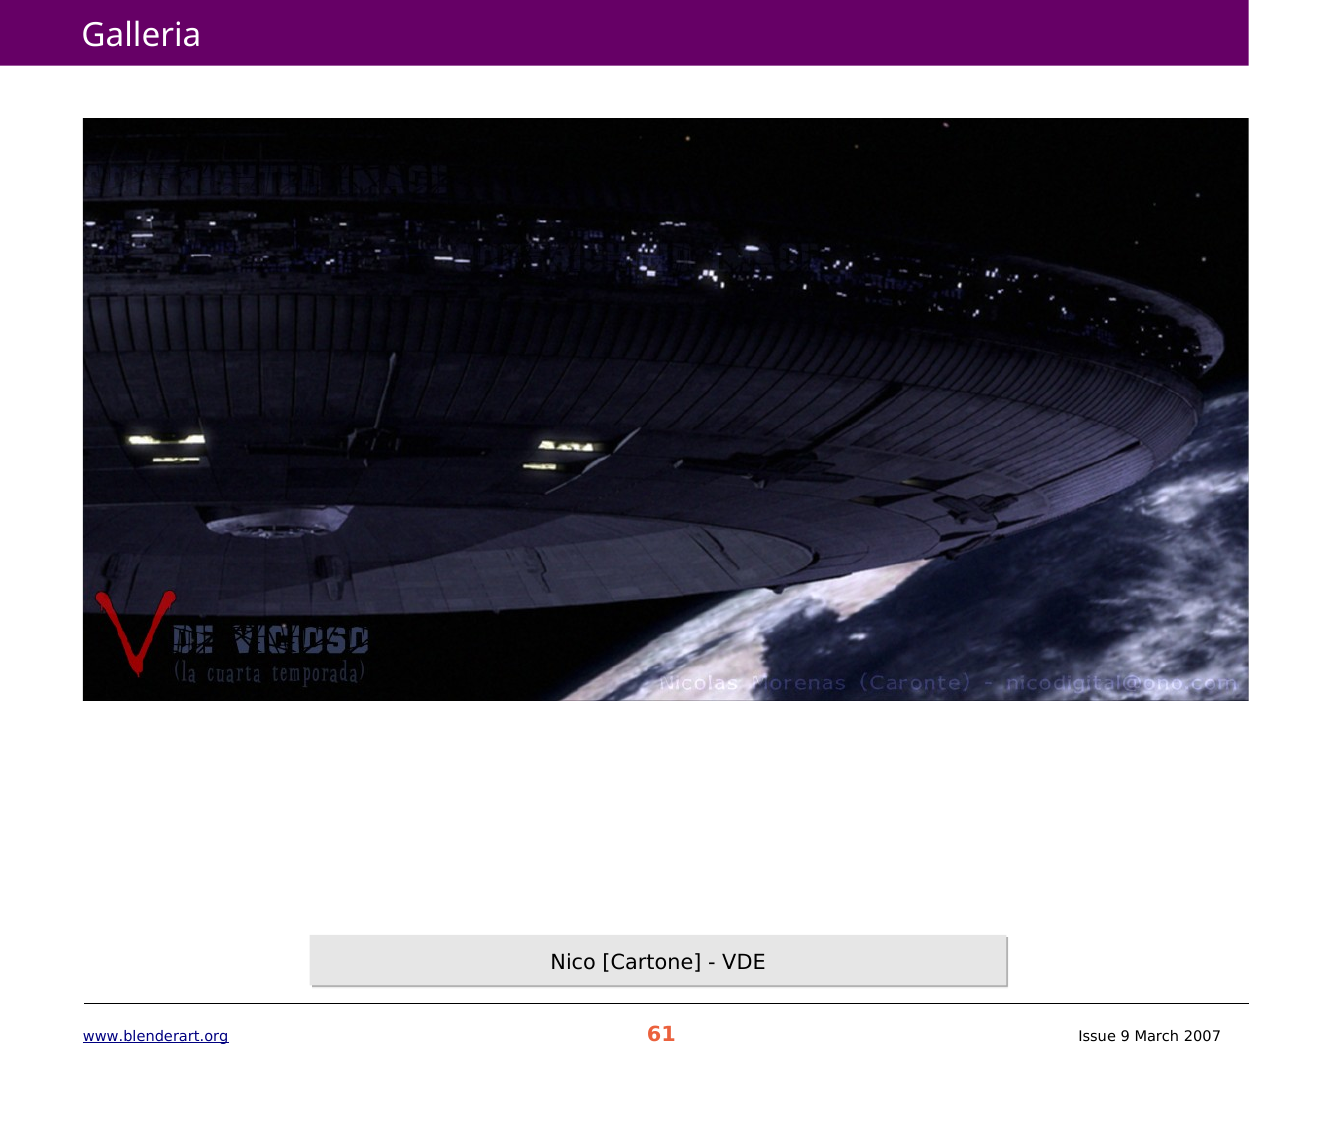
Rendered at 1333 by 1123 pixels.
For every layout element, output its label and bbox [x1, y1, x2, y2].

picture [82, 118, 1249, 701]
